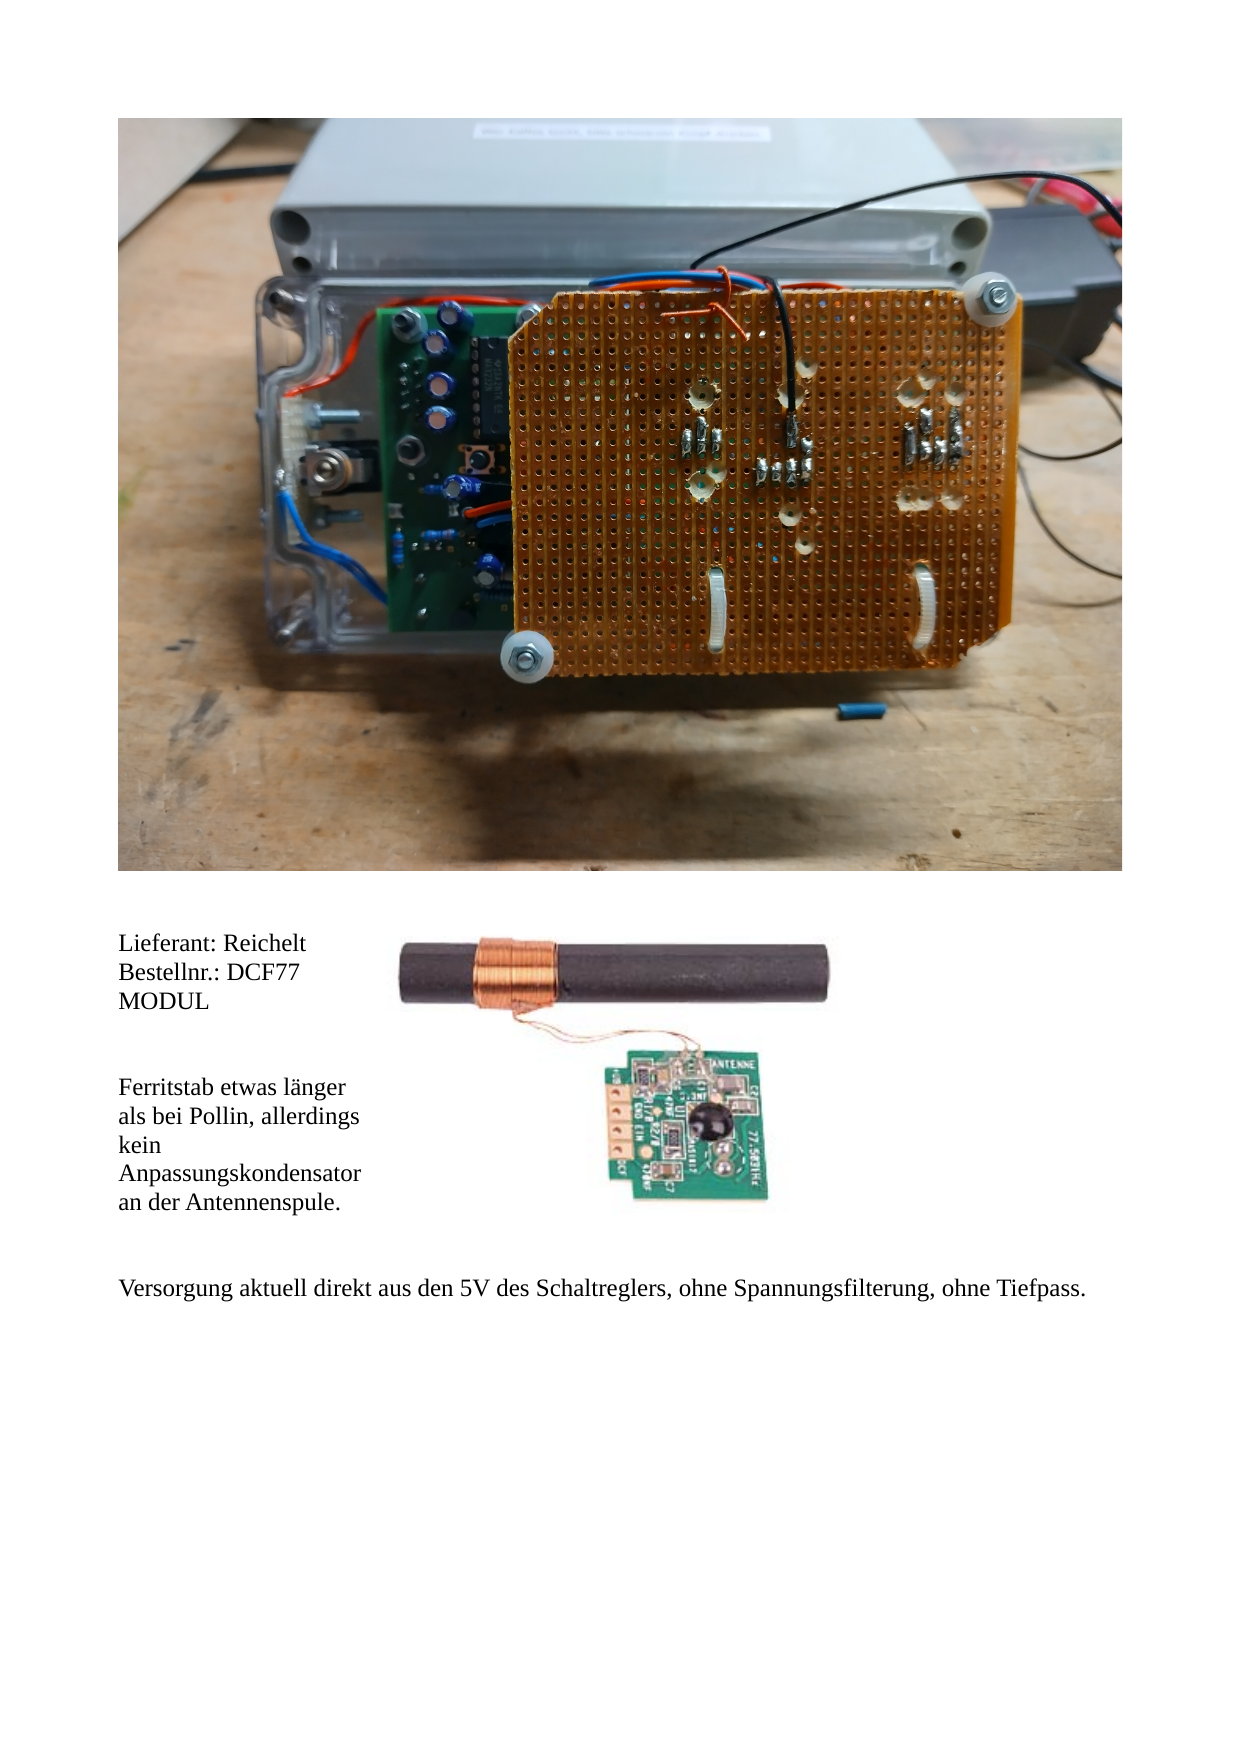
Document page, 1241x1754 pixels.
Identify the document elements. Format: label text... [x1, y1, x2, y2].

text [873, 928, 1122, 957]
picture [118, 118, 1123, 871]
text Ferritstab etwas länger als bei Pollin, allerdings kein Anpassungskondensator an der Antennenspule. [118, 1072, 367, 1216]
text Lieferant: Reichelt [118, 928, 367, 957]
text Versorgung aktuell direkt aus den 5V des Schaltreglers, ohne Spannungsfilterung, ohne Tiefpass. [118, 1273, 1122, 1302]
text [873, 1072, 1122, 1216]
text [873, 957, 1122, 1015]
picture [367, 899, 873, 1238]
text Bestellnr.: DCF77 MODUL [118, 957, 367, 1015]
